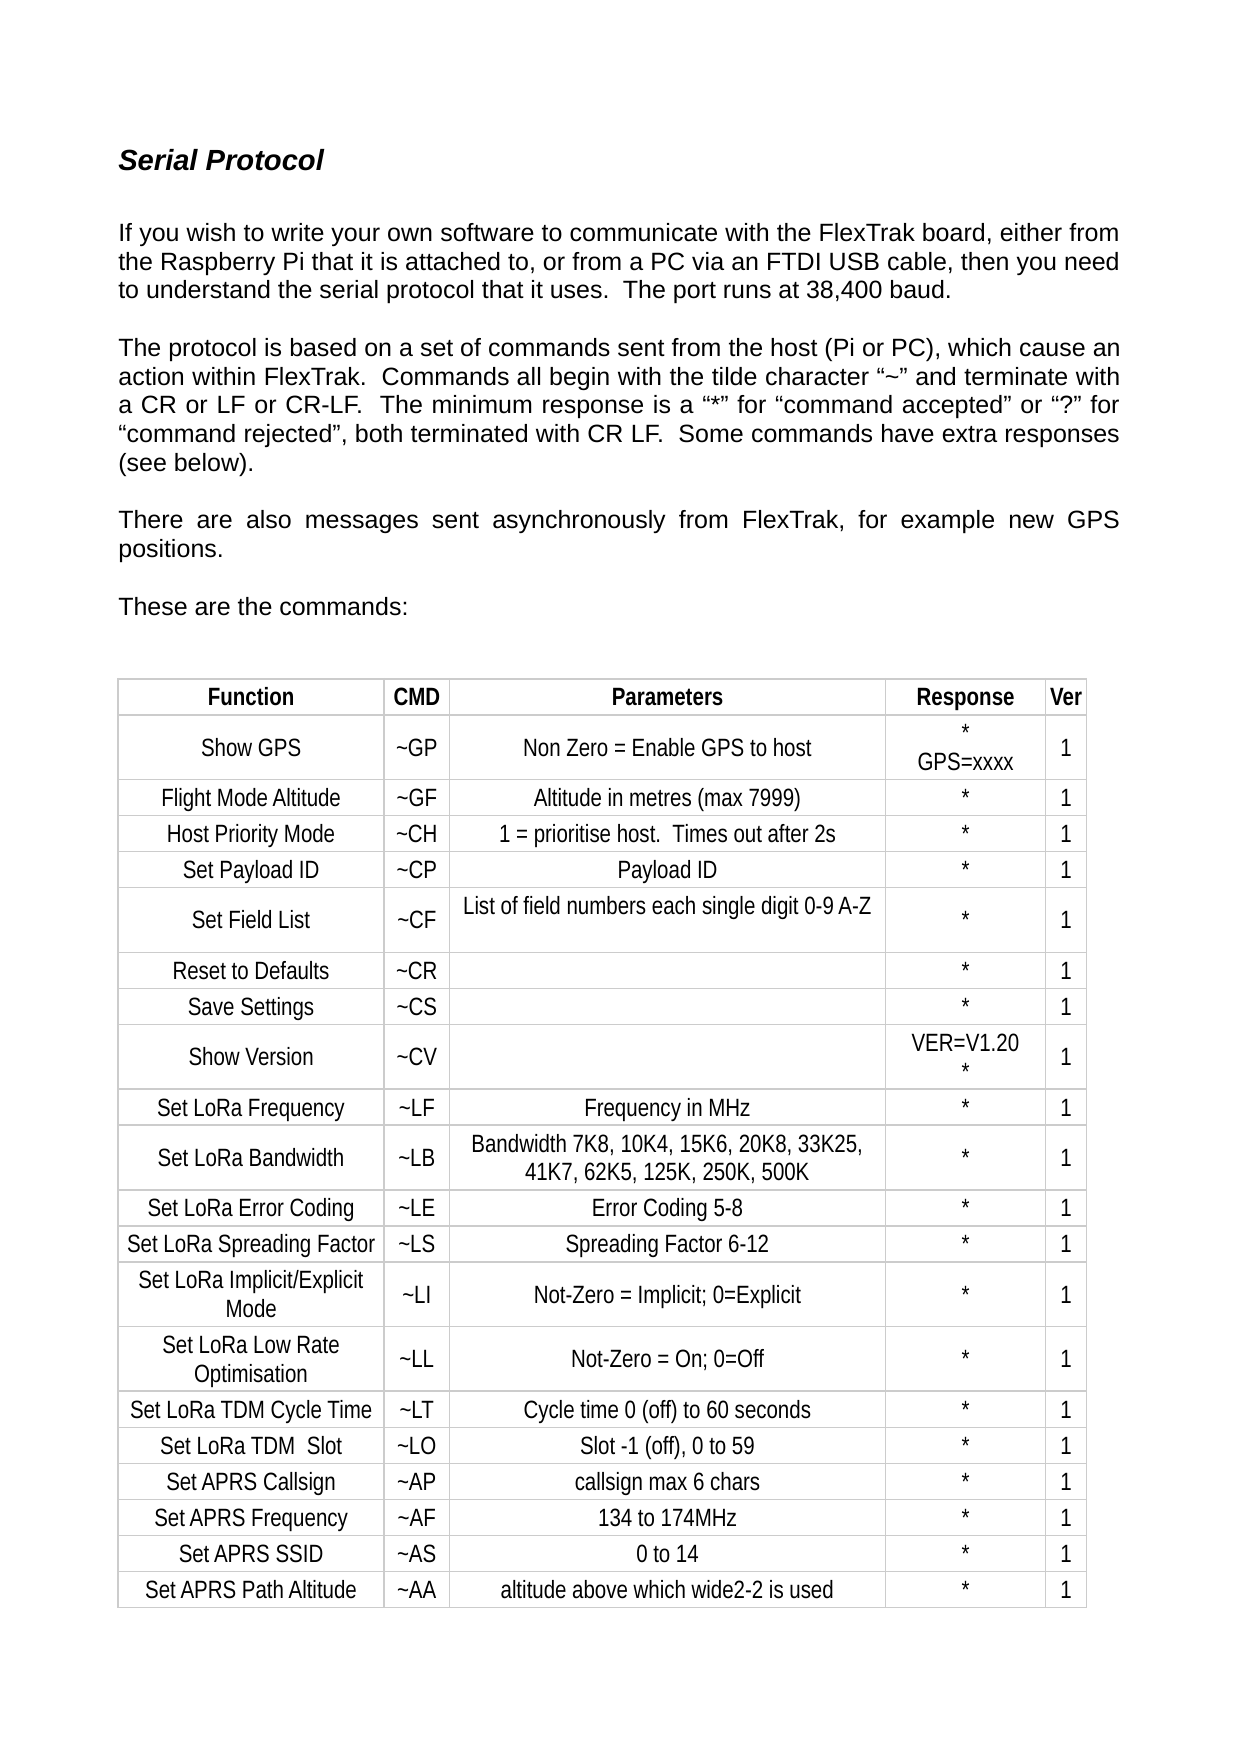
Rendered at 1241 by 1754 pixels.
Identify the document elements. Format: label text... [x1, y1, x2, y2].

table_cell ~CR [385, 953, 449, 987]
table_cell 1 [1046, 1227, 1086, 1261]
table_cell ~CV [385, 1025, 449, 1088]
table_cell 1 [1046, 816, 1086, 851]
text These are the commands: [118, 592, 1122, 620]
table_cell ~LF [385, 1090, 449, 1124]
table_cell * [886, 888, 1045, 951]
table_cell Set LoRa TDM Slot [119, 1428, 383, 1462]
table_cell 1 [1046, 989, 1086, 1023]
table_cell Set APRS Frequency [119, 1500, 383, 1534]
table_cell 1 [1046, 1572, 1086, 1607]
table_header Ver [1046, 680, 1086, 714]
table_header Response [886, 680, 1045, 714]
table_cell 1 [1046, 716, 1086, 779]
table_cell ~GP [385, 716, 449, 779]
table_cell ~CS [385, 989, 449, 1023]
table_cell 1 [1046, 953, 1086, 987]
table_cell ~LO [385, 1428, 449, 1462]
table_cell [450, 1025, 885, 1088]
table_cell 1 [1046, 852, 1086, 887]
table_cell ~AP [385, 1464, 449, 1498]
table_cell * [886, 816, 1045, 851]
table_cell [450, 953, 885, 987]
table_cell ~AA [385, 1572, 449, 1607]
table_cell Set LoRa Error Coding [119, 1191, 383, 1225]
table_cell Non Zero = Enable GPS to host [450, 716, 885, 779]
table_cell 1 [1046, 1327, 1086, 1390]
table_cell Set LoRa TDM Cycle Time [119, 1392, 383, 1426]
table_cell ~CH [385, 816, 449, 851]
table_cell Set LoRa Spreading Factor [119, 1227, 383, 1261]
table_cell 1 [1046, 1025, 1086, 1088]
table_cell ~GF [385, 780, 449, 815]
table_cell * [886, 780, 1045, 815]
table_cell Frequency in MHz [450, 1090, 885, 1124]
subtitle Serial Protocol [118, 143, 1122, 177]
table_cell 1 [1046, 1536, 1086, 1571]
table_cell 1 [1046, 1464, 1086, 1498]
table_cell Slot -1 (off), 0 to 59 [450, 1428, 885, 1462]
table_cell * [886, 1126, 1045, 1189]
table_cell 1 [1046, 1126, 1086, 1189]
table_header CMD [385, 680, 449, 714]
table_cell altitude above which wide2-2 is used [450, 1572, 885, 1607]
table_cell * [886, 1227, 1045, 1261]
table_cell Save Settings [119, 989, 383, 1023]
table_cell VER=V1.20 * [886, 1025, 1045, 1088]
table_cell ~LE [385, 1191, 449, 1225]
text The protocol is based on a set of commands sent from the host (Pi or PC), which cause an action within FlexTrak. Commands all begin with the tilde character “~” and terminate with a CR or LF or CR-LF. The minimum response is a “*” for “command accepted” or “?” for “command rejected”, both terminated with CR LF. Some commands have extra responses (see below). [118, 333, 1122, 477]
table_cell 1 [1046, 1090, 1086, 1124]
table_cell * [886, 989, 1045, 1023]
table_cell ~CF [385, 888, 449, 951]
table_cell * [886, 1536, 1045, 1571]
table_cell List of field numbers each single digit 0-9 A-Z [450, 888, 885, 951]
table_cell ~LB [385, 1126, 449, 1189]
table_cell 1 [1046, 1500, 1086, 1534]
table_cell [450, 989, 885, 1023]
table_cell 0 to 14 [450, 1536, 885, 1571]
table_cell * [886, 1464, 1045, 1498]
table_cell Set APRS SSID [119, 1536, 383, 1571]
table_cell * [886, 1191, 1045, 1225]
table_cell Cycle time 0 (off) to 60 seconds [450, 1392, 885, 1426]
table_cell 1 [1046, 1428, 1086, 1462]
table_cell 1 = prioritise host. Times out after 2s [450, 816, 885, 851]
text There are also messages sent asynchronously from FlexTrak, for example new GPS positions. [118, 505, 1122, 563]
table_cell ~AF [385, 1500, 449, 1534]
table_cell ~AS [385, 1536, 449, 1571]
table_cell Error Coding 5-8 [450, 1191, 885, 1225]
text If you wish to write your own software to communicate with the FlexTrak board, either from the Raspberry Pi that it is attached to, or from a PC via an FTDI USB cable, then you need to understand the serial protocol that it uses. The port runs at 38,400 baud. [118, 218, 1122, 304]
table_cell Show Version [119, 1025, 383, 1088]
table_cell ~LL [385, 1327, 449, 1390]
table_cell Set LoRa Frequency [119, 1090, 383, 1124]
table_cell Set LoRa Implicit/Explicit Mode [119, 1263, 383, 1326]
table_cell * [886, 1327, 1045, 1390]
table_cell * [886, 1090, 1045, 1124]
table_header Parameters [450, 680, 885, 714]
table_cell 1 [1046, 1263, 1086, 1326]
table_cell 1 [1046, 1392, 1086, 1426]
table_cell Spreading Factor 6-12 [450, 1227, 885, 1261]
table_cell 1 [1046, 1191, 1086, 1225]
table_cell * [886, 852, 1045, 887]
table_cell Not-Zero = Implicit; 0=Explicit [450, 1263, 885, 1326]
table_cell Set LoRa Low Rate Optimisation [119, 1327, 383, 1390]
table_cell * [886, 1500, 1045, 1534]
table_cell Show GPS [119, 716, 383, 779]
table_cell Set Payload ID [119, 852, 383, 887]
table_cell Reset to Defaults [119, 953, 383, 987]
table_cell Set APRS Path Altitude [119, 1572, 383, 1607]
table_cell 1 [1046, 780, 1086, 815]
table_cell Payload ID [450, 852, 885, 887]
table_cell ~LS [385, 1227, 449, 1261]
table_cell Set APRS Callsign [119, 1464, 383, 1498]
table_cell 134 to 174MHz [450, 1500, 885, 1534]
table_cell 1 [1046, 888, 1086, 951]
table_cell Set Field List [119, 888, 383, 951]
table_cell Host Priority Mode [119, 816, 383, 851]
table_cell ~LT [385, 1392, 449, 1426]
table_cell Bandwidth 7K8, 10K4, 15K6, 20K8, 33K25, 41K7, 62K5, 125K, 250K, 500K [450, 1126, 885, 1189]
table_cell Not-Zero = On; 0=Off [450, 1327, 885, 1390]
table_cell * GPS=xxxx [886, 716, 1045, 779]
table_cell ~LI [385, 1263, 449, 1326]
table_cell Altitude in metres (max 7999) [450, 780, 885, 815]
table_cell * [886, 1263, 1045, 1326]
table_cell * [886, 1392, 1045, 1426]
table_cell * [886, 1572, 1045, 1607]
table_cell * [886, 1428, 1045, 1462]
table_cell * [886, 953, 1045, 987]
table_cell callsign max 6 chars [450, 1464, 885, 1498]
table_header Function [119, 680, 383, 714]
table_cell ~CP [385, 852, 449, 887]
table_cell Set LoRa Bandwidth [119, 1126, 383, 1189]
table_cell Flight Mode Altitude [119, 780, 383, 815]
